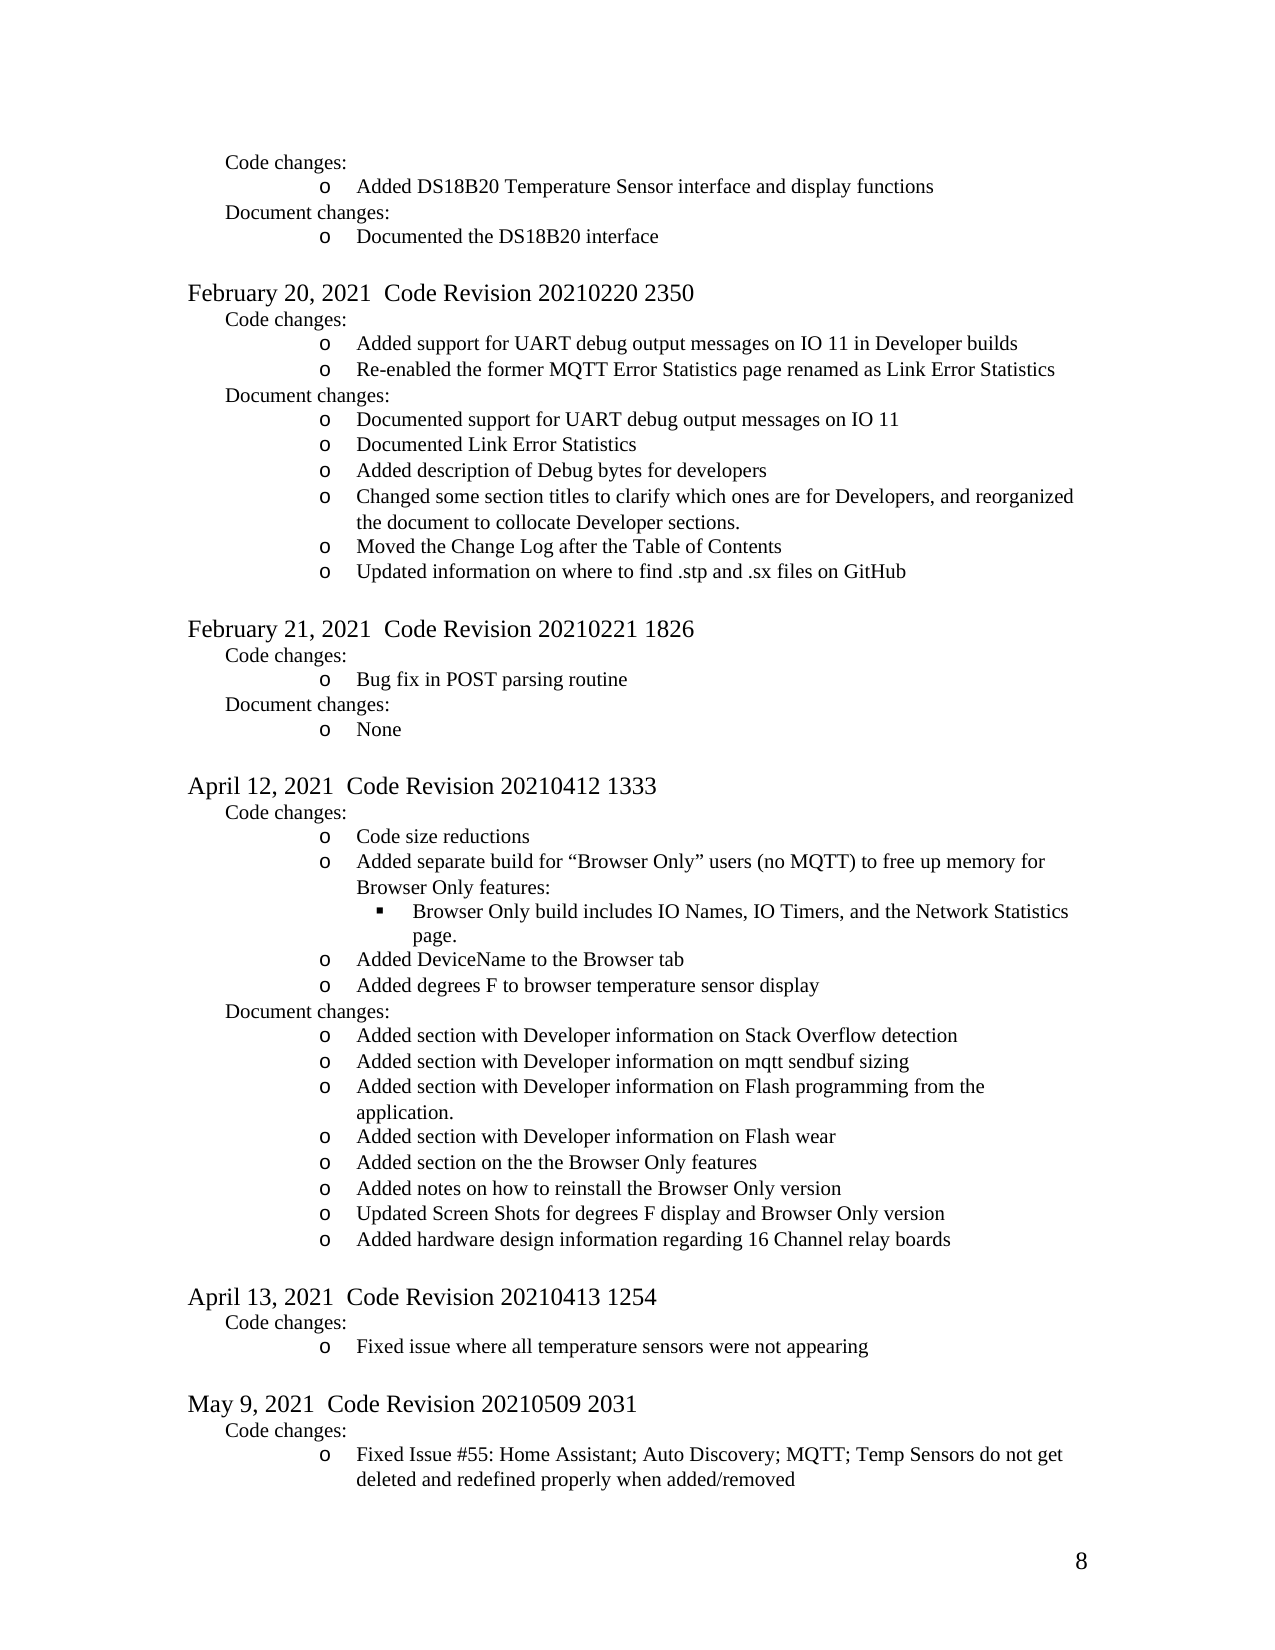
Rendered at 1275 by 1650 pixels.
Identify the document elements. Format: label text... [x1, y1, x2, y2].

text Document changes: [225, 692, 1087, 716]
list Changed some section titles to clarify which ones are for Developers, and reorganized the document to collocate Developer sections. [319, 484, 1087, 534]
list Fixed Issue #55: Home Assistant; Auto Discovery; MQTT; Temp Sensors do not get deleted and redefined properly when added/removed [319, 1442, 1087, 1491]
list Added support for UART debug output messages on IO 11 in Developer builds [319, 331, 1087, 357]
text April 13, 2021 Code Revision 20210413 1254 [187, 1282, 1087, 1310]
text Document changes: [225, 383, 1087, 407]
list Added degrees F to browser temperature sensor display [319, 973, 1087, 999]
text Document changes: [225, 999, 1087, 1023]
list Added section on the the Browser Only features [319, 1150, 1087, 1176]
list Documented support for UART debug output messages on IO 11 [319, 407, 1087, 432]
list Updated Screen Shots for degrees F display and Browser Only version [319, 1201, 1087, 1227]
text Code changes: [225, 307, 1087, 331]
text February 20, 2021 Code Revision 20210220 2350 [187, 278, 1087, 307]
text Code changes: [225, 1418, 1087, 1442]
list Added section with Developer information on Flash programming from the application. [319, 1074, 1087, 1124]
text Code changes: [225, 800, 1087, 824]
list Documented the DS18B20 interface [319, 224, 1087, 249]
text Code changes: [225, 643, 1087, 667]
text Code changes: [225, 1310, 1087, 1334]
list None [319, 716, 1087, 742]
list Added notes on how to reinstall the Browser Only version [319, 1176, 1087, 1201]
list Fixed issue where all temperature sensors were not appearing [319, 1334, 1087, 1360]
list Re-enabled the former MQTT Error Statistics page renamed as Link Error Statistics [319, 357, 1087, 383]
list Added section with Developer information on mqtt sendbuf sizing [319, 1049, 1087, 1074]
list Updated information on where to find .stp and .sx files on GitHub [319, 559, 1087, 585]
text Document changes: [225, 200, 1087, 224]
list Documented Link Error Statistics [319, 432, 1087, 458]
list Added section with Developer information on Stack Overflow detection [319, 1023, 1087, 1049]
list Browser Only build includes IO Names, IO Timers, and the Network Statistics page. [375, 899, 1087, 947]
list Added DeviceName to the Browser tab [319, 947, 1087, 973]
text February 21, 2021 Code Revision 20210221 1826 [187, 614, 1087, 643]
list Bug fix in POST parsing routine [319, 667, 1087, 692]
list Added hardware design information regarding 16 Channel relay boards [319, 1227, 1087, 1253]
list Added separate build for “Browser Only” users (no MQTT) to free up memory for Browser Only features: [319, 849, 1087, 899]
list Added DS18B20 Temperature Sensor interface and display functions [319, 174, 1087, 200]
list Moved the Change Log after the Table of Contents [319, 534, 1087, 559]
list Added description of Debug bytes for developers [319, 458, 1087, 484]
text May 9, 2021 Code Revision 20210509 2031 [187, 1389, 1087, 1418]
text April 12, 2021 Code Revision 20210412 1333 [187, 771, 1087, 800]
list Code size reductions [319, 824, 1087, 849]
text Code changes: [225, 150, 1087, 174]
list Added section with Developer information on Flash wear [319, 1124, 1087, 1150]
